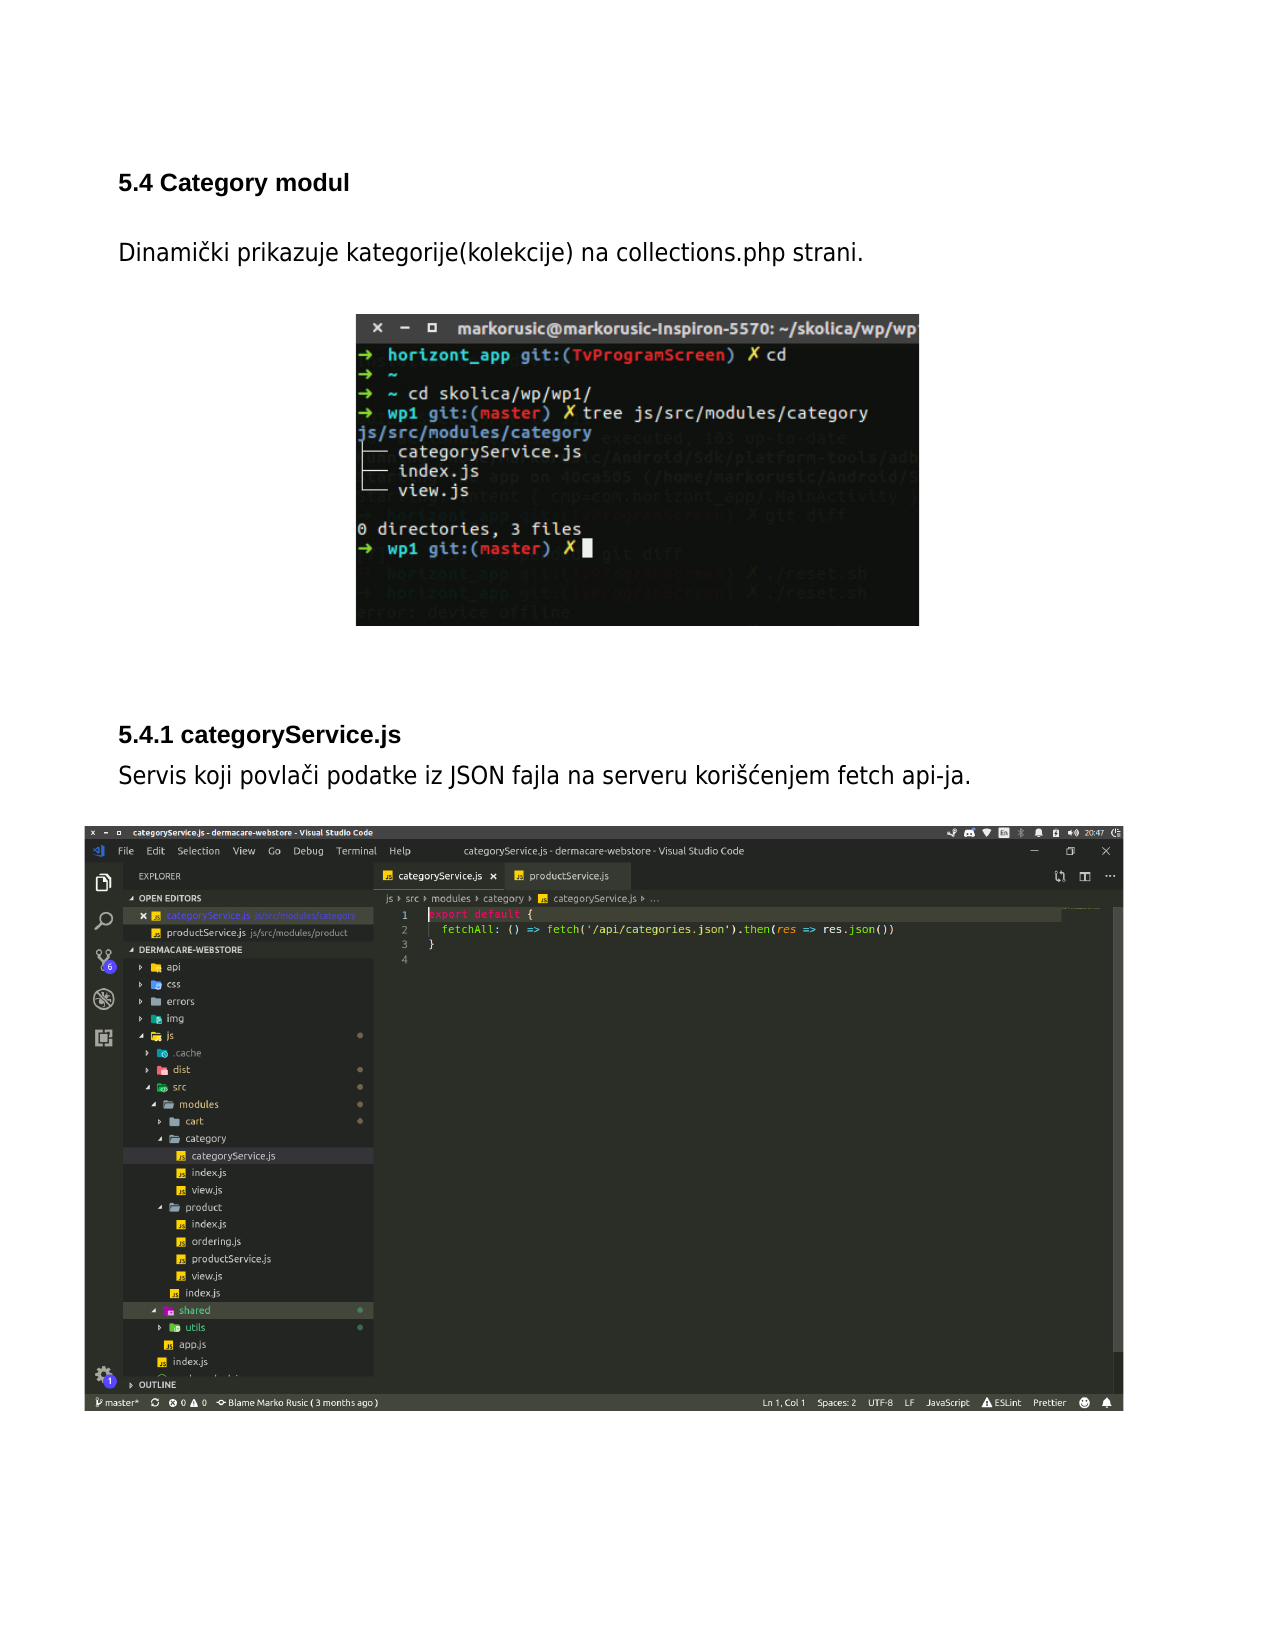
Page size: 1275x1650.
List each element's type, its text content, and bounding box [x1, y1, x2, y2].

picture [355, 314, 920, 626]
text Servis koji povlači podatke iz JSON fajla na serveru korišćenjem fetch api-ja. [118, 761, 1157, 790]
text Dinamički prikazuje kategorije(kolekcije) na collections.php strani. [118, 238, 1157, 268]
subtitle 5.4.1 categoryService.js [118, 720, 1157, 748]
subtitle 5.4 Category modul [118, 168, 1157, 197]
picture [84, 826, 1124, 1411]
